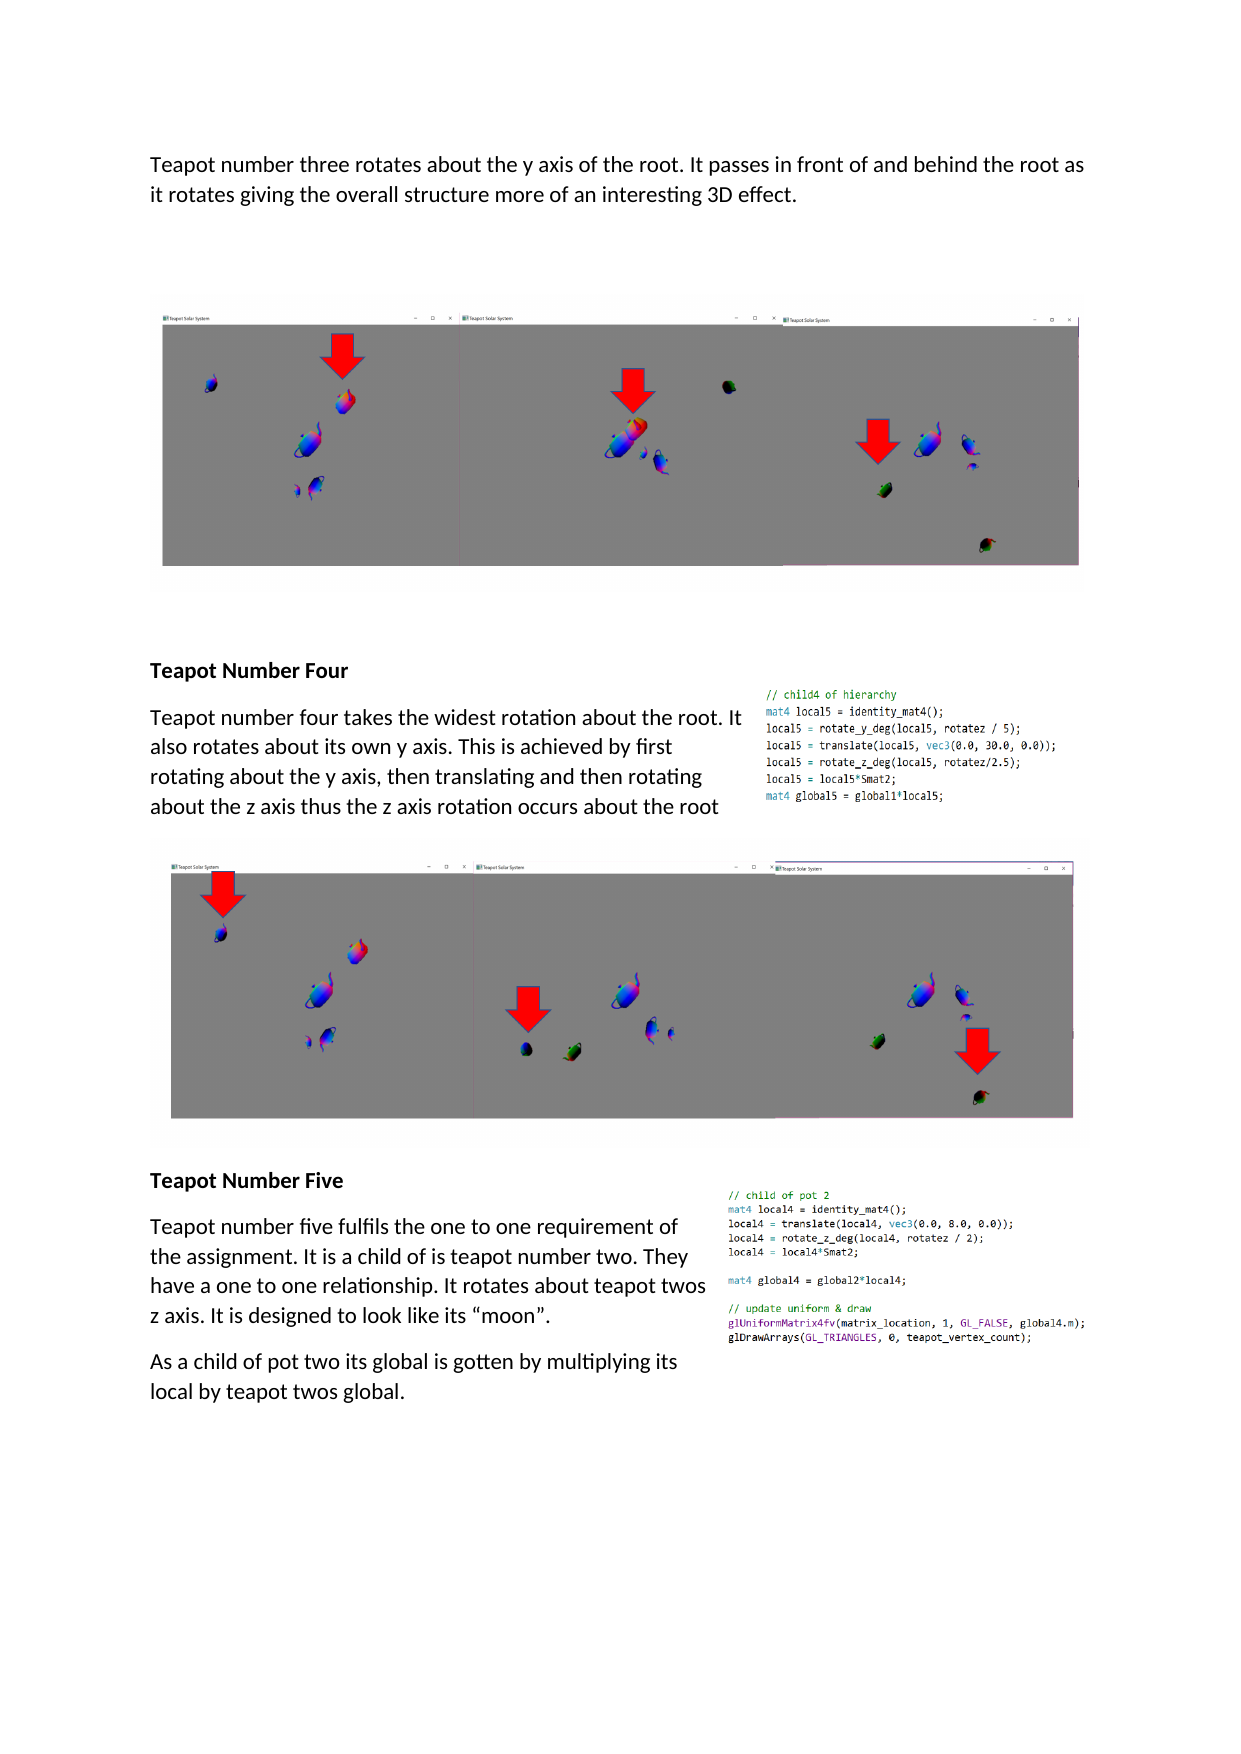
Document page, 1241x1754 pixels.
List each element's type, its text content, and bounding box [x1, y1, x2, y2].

text Teapot number five fulfils the one to one requirement of the assignment. It is a child of is teapot number two. They have a one to one relationship. It rotates about teapot twos z axis. It is designed to look like its “moon”. [150, 1212, 708, 1329]
text Teapot Number Five [150, 1166, 708, 1194]
text Teapot number four takes the widest rotation about the root. It also rotates about its own y axis. This is achieved by first rotating about the y axis, then translating and then rotating about the z axis thus the z axis rotation occurs about the root [150, 703, 745, 820]
text As a child of pot two its global is gotten by multiplying its local by teapot twos global. [150, 1347, 1090, 1405]
text Teapot Number Four [150, 656, 1090, 684]
text Teapot number three rotates about the y axis of the root. It passes in front of and behind the root as it rotates giving the overall structure more of an interesting 3D effect. [150, 150, 1090, 208]
